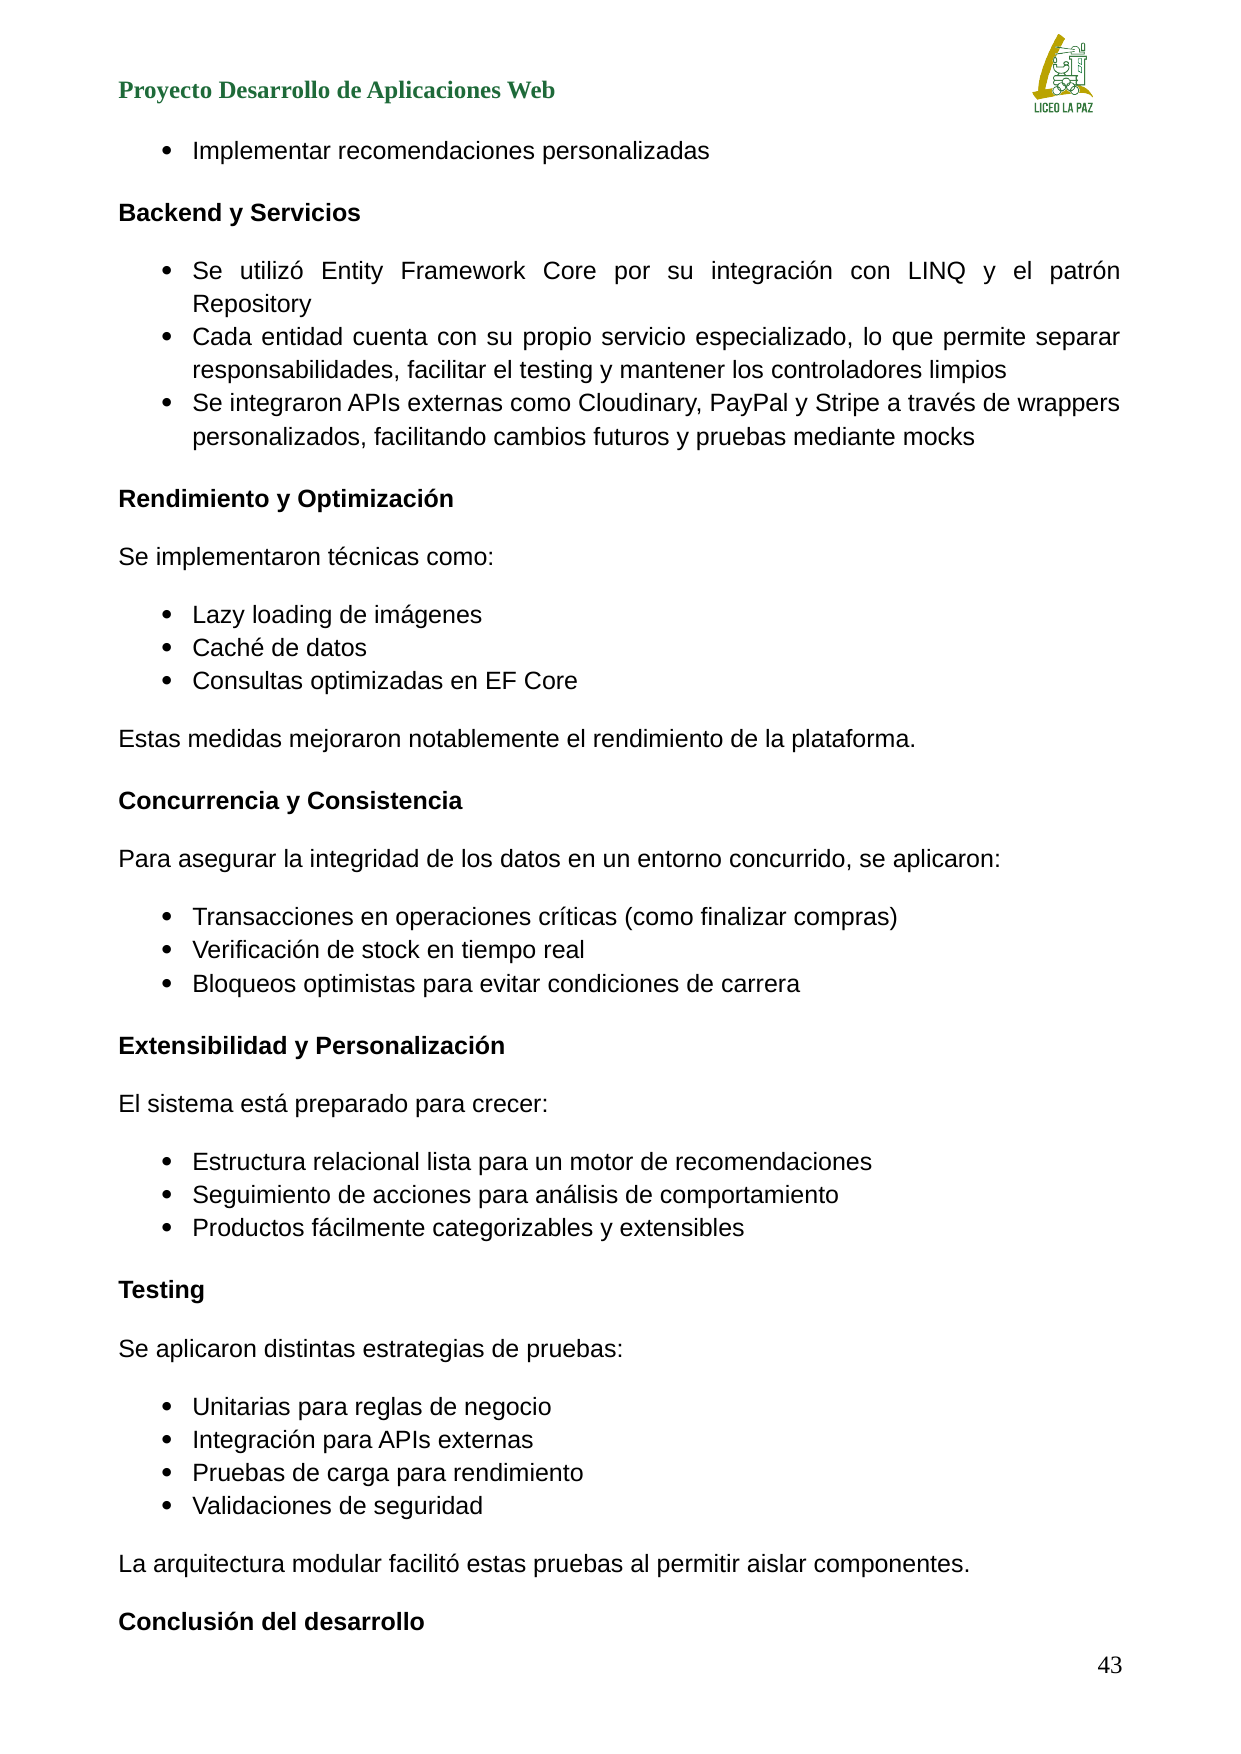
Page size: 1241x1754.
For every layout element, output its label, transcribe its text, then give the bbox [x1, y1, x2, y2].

text Se implementaron técnicas como: [118, 542, 1122, 571]
picture [1025, 26, 1100, 121]
subtitle Testing [118, 1276, 1122, 1304]
subtitle Backend y Servicios [118, 198, 1122, 227]
list Verificación de stock en tiempo real [162, 936, 1122, 964]
text El sistema está preparado para crecer: [118, 1089, 1122, 1118]
list Seguimiento de acciones para análisis de comportamiento [162, 1180, 1122, 1209]
subtitle Concurrencia y Consistencia [118, 786, 1122, 815]
list Transacciones en operaciones críticas (como finalizar compras) [162, 902, 1122, 931]
list Se utilizó Entity Framework Core por su integración con LINQ y el patrón Repository [162, 256, 1122, 318]
list Cada entidad cuenta con su propio servicio especializado, lo que permite separar responsabilidades, facilitar el testing y mantener los controladores limpios [162, 322, 1122, 384]
list Se integraron APIs externas como Cloudinary, PayPal y Stripe a través de wrappers personalizados, facilitando cambios futuros y pruebas mediante mocks [162, 388, 1122, 450]
list Integración para APIs externas [162, 1425, 1122, 1453]
text Para asegurar la integridad de los datos en un entorno concurrido, se aplicaron: [118, 844, 1122, 873]
list Pruebas de carga para rendimiento [162, 1458, 1122, 1487]
list Consultas optimizadas en EF Core [162, 666, 1122, 695]
list Unitarias para reglas de negocio [162, 1392, 1122, 1420]
list Validaciones de seguridad [162, 1491, 1122, 1520]
subtitle Extensibilidad y Personalización [118, 1031, 1122, 1060]
list Lazy loading de imágenes [162, 600, 1122, 629]
subtitle Rendimiento y Optimización [118, 484, 1122, 512]
list Caché de datos [162, 633, 1122, 662]
text Se aplicaron distintas estrategias de pruebas: [118, 1333, 1122, 1362]
list Estructura relacional lista para un motor de recomendaciones [162, 1147, 1122, 1176]
text La arquitectura modular facilitó estas pruebas al permitir aislar componentes. [118, 1549, 1122, 1578]
list Productos fácilmente categorizables y extensibles [162, 1213, 1122, 1242]
list Bloqueos optimistas para evitar condiciones de carrera [162, 969, 1122, 997]
list Implementar recomendaciones personalizadas [162, 136, 1122, 165]
subtitle Conclusión del desarrollo [118, 1607, 1122, 1636]
text Estas medidas mejoraron notablemente el rendimiento de la plataforma. [118, 724, 1122, 753]
